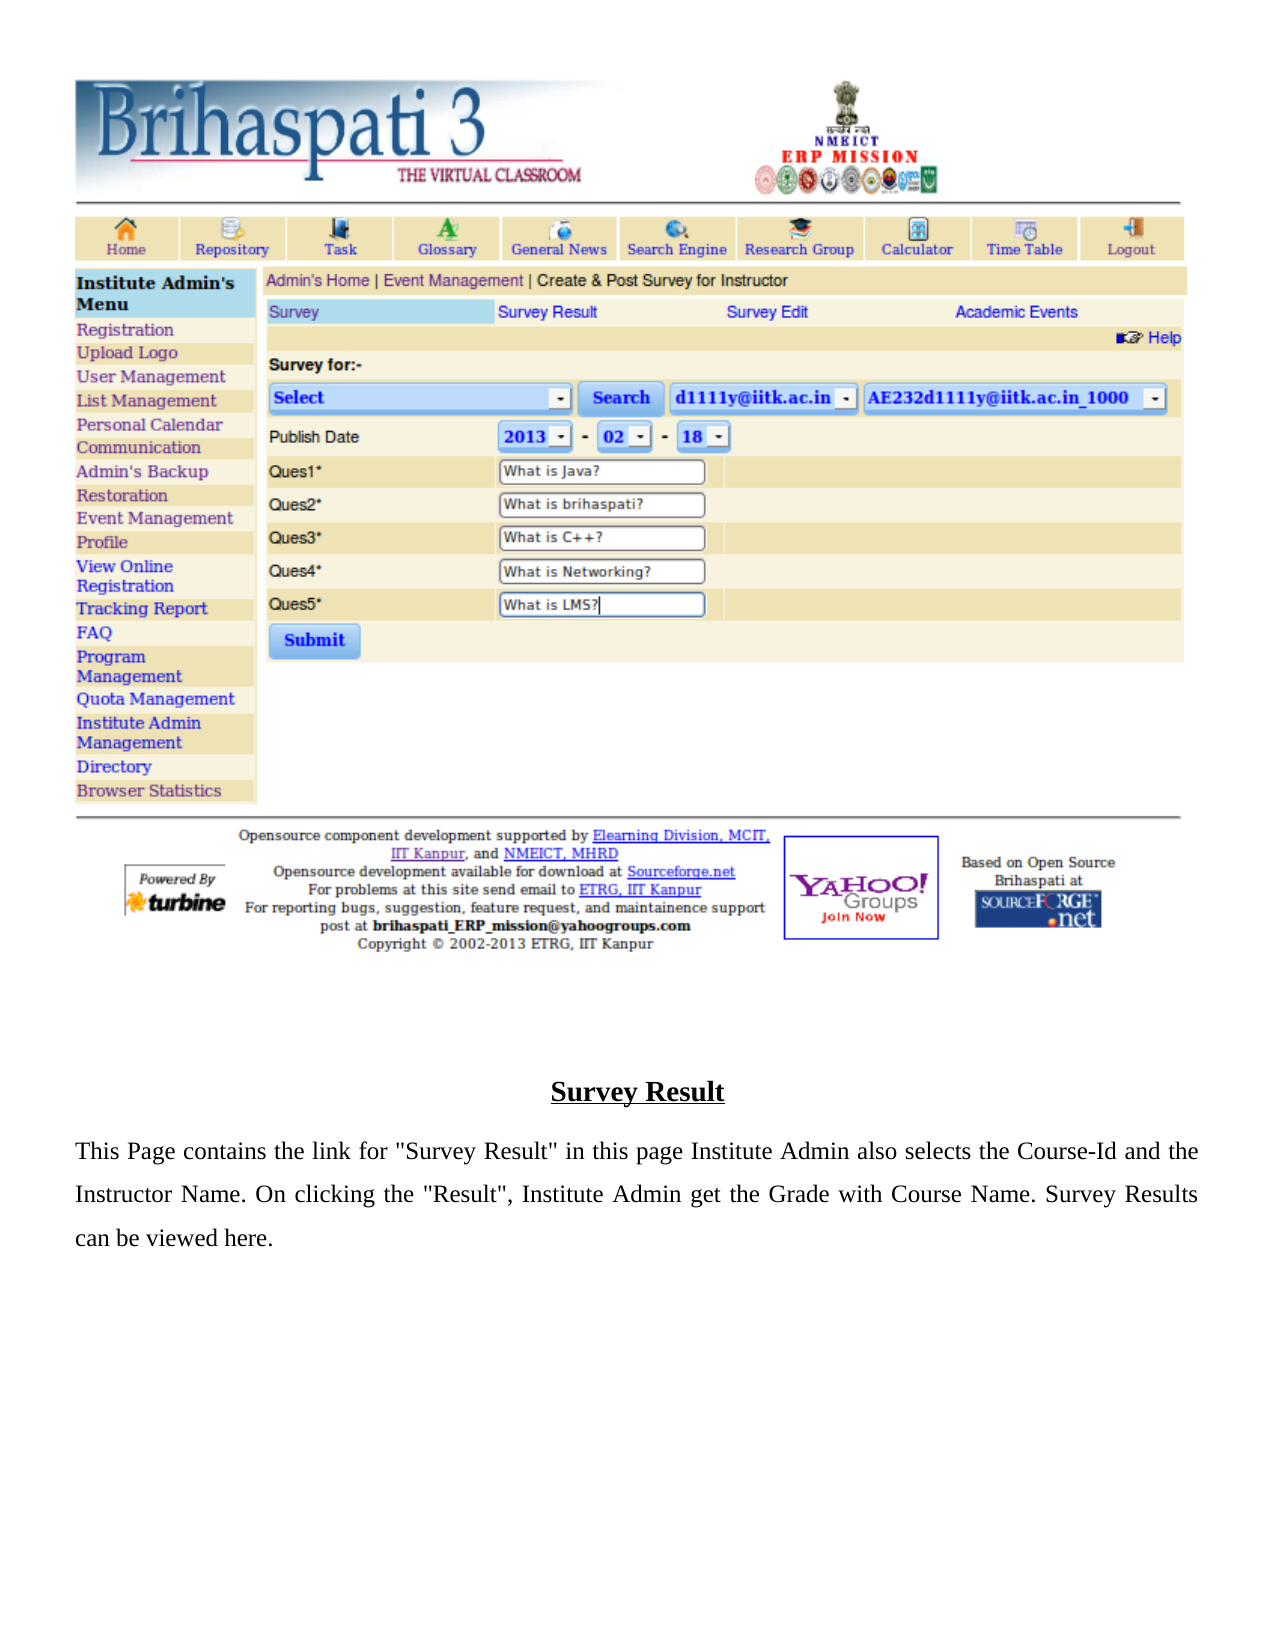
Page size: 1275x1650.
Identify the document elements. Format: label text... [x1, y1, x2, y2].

text Survey Result [75, 1074, 1200, 1107]
text This Page contains the link for "Survey Result" in this page Institute Admin also selects the Course-Id and the Instructor Name. On clicking the "Result", Institute Admin get the Grade with Course Name. Survey Results can be viewed here. [75, 1136, 1200, 1251]
picture [75, 75, 1200, 958]
